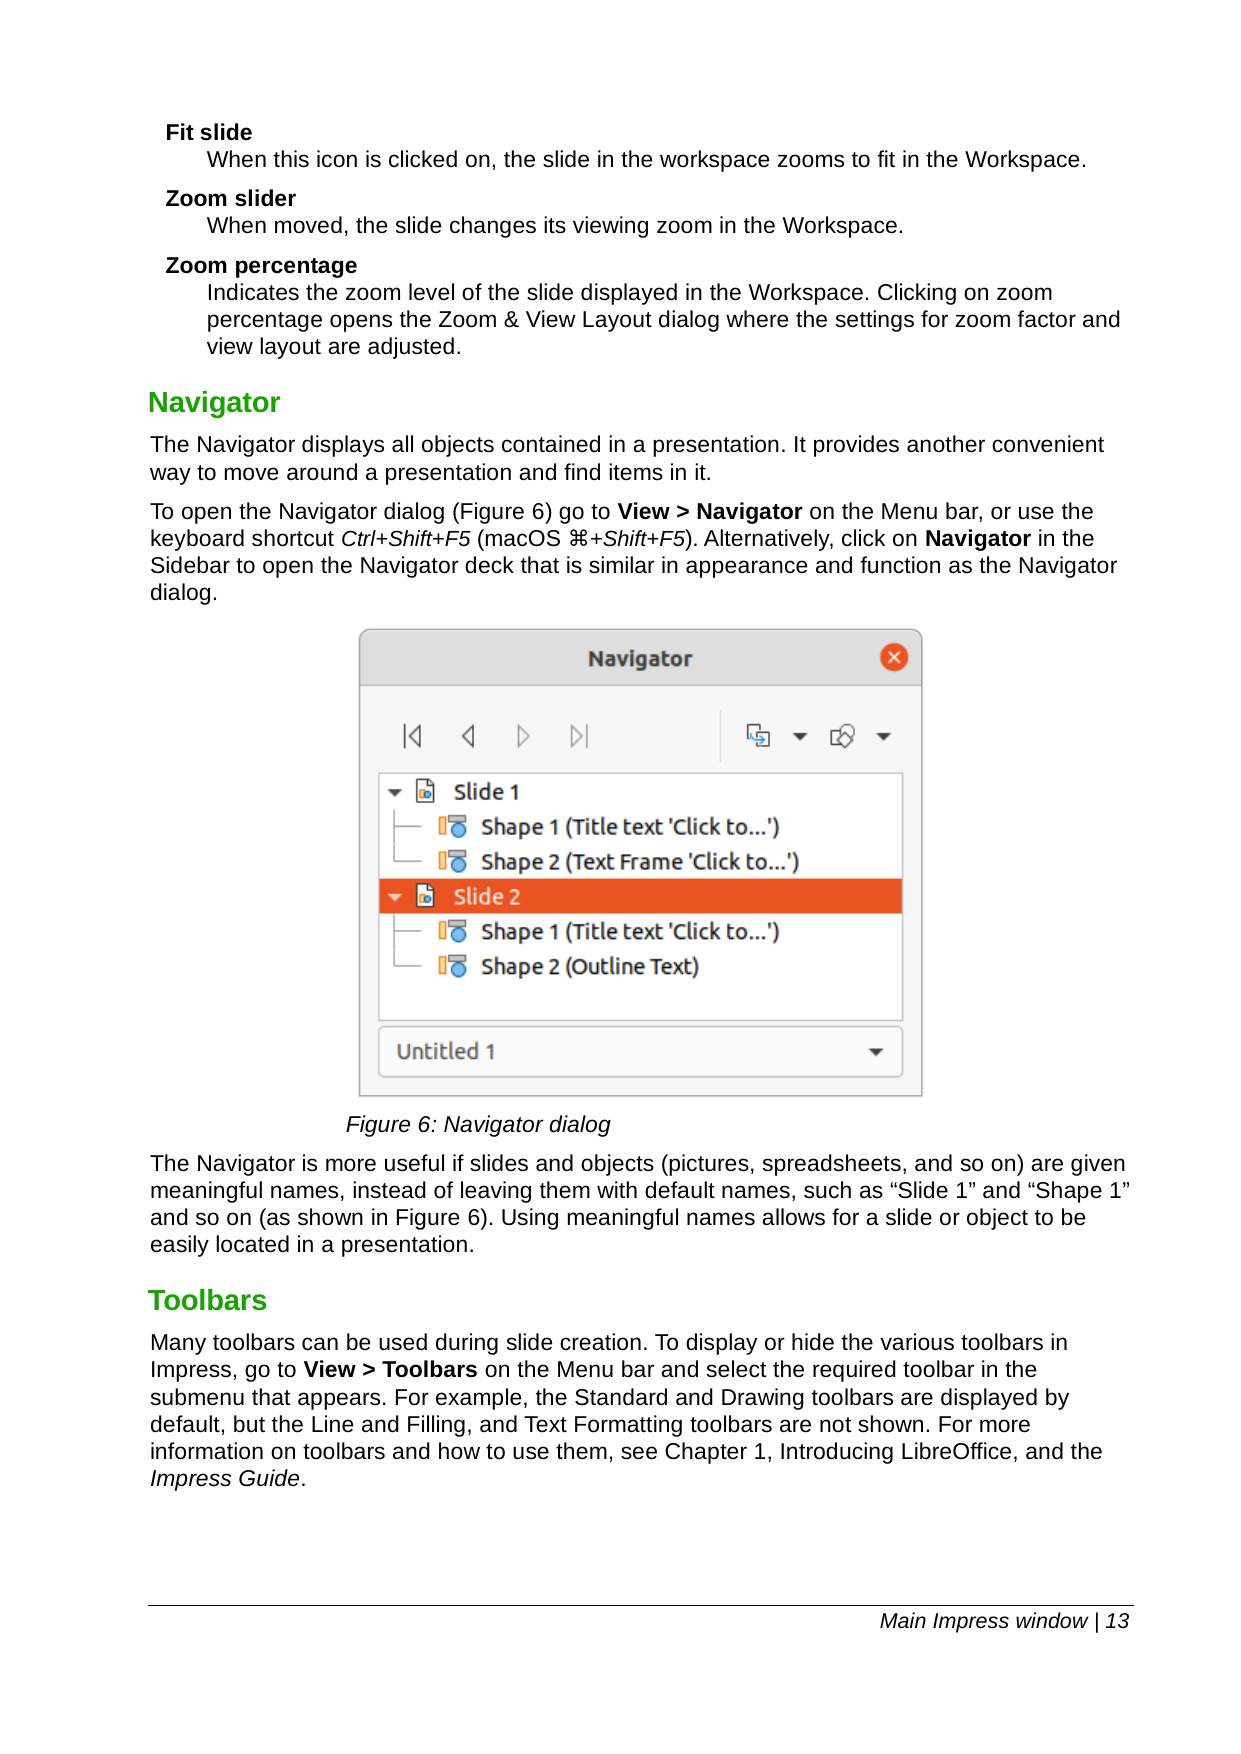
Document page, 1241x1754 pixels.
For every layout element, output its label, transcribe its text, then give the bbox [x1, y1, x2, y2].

text Zoom percentage [165, 251, 1134, 278]
text Many toolbars can be used during slide creation. To display or hide the various toolbars in Impress, go to View > Toolbars on the Menu bar and select the required toolbar in the submenu that appears. For example, the Standard and Drawing toolbars are displayed by default, but the Line and Filling, and Text Formatting toolbars are not shown. For more information on toolbars and how to use them, see Chapter 1, Introducing LibreOffice, and the Impress Guide. [150, 1329, 1134, 1491]
text To open the Navigator dialog (Figure 6) go to View > Navigator on the Menu bar, or use the keyboard shortcut Ctrl+Shift+F5 (macOS ⌘+Shift+F5). Alternatively, click on Navigator in the Sidebar to open the Navigator deck that is similar in appearance and function as the Navigator dialog. [150, 497, 1134, 606]
text When moved, the slide changes its viewing zoom in the Workspace. [207, 212, 1134, 239]
subtitle Toolbars [148, 1283, 1134, 1316]
text Zoom slider [165, 185, 1134, 212]
subtitle Navigator [148, 385, 1134, 418]
text Indicates the zoom level of the slide displayed in the Workspace. Clicking on zoom percentage opens the Zoom & View Layout dialog where the settings for zoom factor and view layout are adjusted. [207, 278, 1134, 360]
picture [345, 618, 937, 1111]
text When this icon is clicked on, the slide in the workspace zooms to fit in the Workspace. [207, 145, 1134, 172]
text The Navigator displays all objects contained in a presentation. It provides another convenient way to move around a presentation and find items in it. [150, 431, 1134, 485]
text Fit slide [165, 118, 1134, 145]
text Figure 6: Navigator dialog [346, 1111, 936, 1137]
text The Navigator is more useful if slides and objects (pictures, spreadsheets, and so on) are given meaningful names, instead of leaving them with default names, such as “Slide 1” and “Shape 1” and so on (as shown in Figure 6). Using meaningful names allows for a slide or object to be easily located in a presentation. [150, 1149, 1134, 1258]
